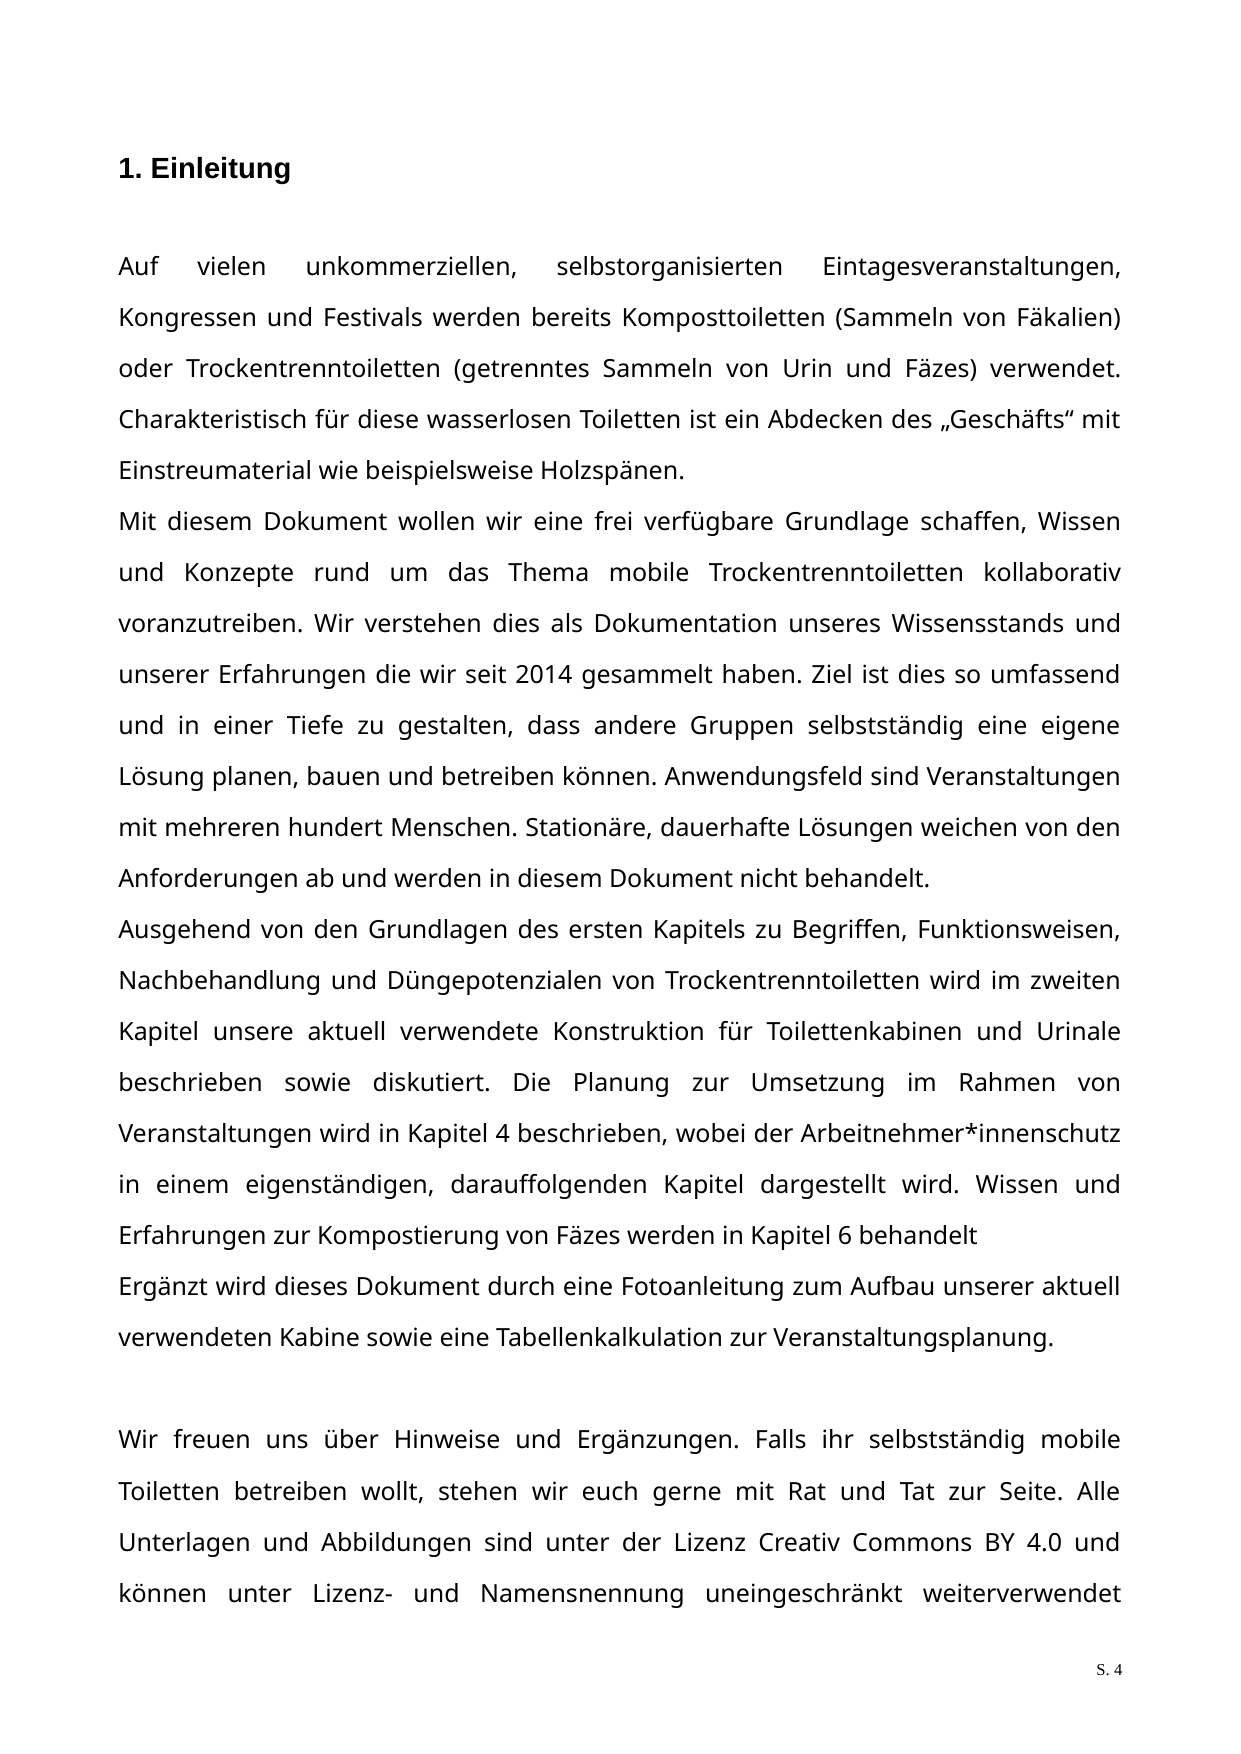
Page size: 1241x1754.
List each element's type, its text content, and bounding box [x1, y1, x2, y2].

subtitle 1. Einleitung [118, 151, 1122, 184]
text Ergänzt wird dieses Dokument durch eine Fotoanleitung zum Aufbau unserer aktuell verwendeten Kabine sowie eine Tabellenkalkulation zur Veranstaltungsplanung. [118, 1269, 1122, 1354]
text Auf vielen unkommerziellen, selbstorganisierten Eintagesveranstaltungen, Kongressen und Festivals werden bereits Komposttoiletten (Sammeln von Fäkalien) oder Trockentrenntoiletten (getrenntes Sammeln von Urin und Fäzes) verwendet. Charakteristisch für diese wasserlosen Toiletten ist ein Abdecken des „Geschäfts“ mit Einstreumaterial wie beispielsweise Holzspänen. [118, 248, 1122, 486]
text Mit diesem Dokument wollen wir eine frei verfügbare Grundlage schaffen, Wissen und Konzepte rund um das Thema mobile Trockentrenntoiletten kollaborativ voranzutreiben. Wir verstehen dies als Dokumentation unseres Wissensstands und unserer Erfahrungen die wir seit 2014 gesammelt haben. Ziel ist dies so umfassend und in einer Tiefe zu gestalten, dass andere Gruppen selbstständig eine eigene Lösung planen, bauen und betreiben können. Anwendungsfeld sind Veranstaltungen mit mehreren hundert Menschen. Stationäre, dauerhafte Lösungen weichen von den Anforderungen ab und werden in diesem Dokument nicht behandelt. [118, 503, 1122, 895]
text Ausgehend von den Grundlagen des ersten Kapitels zu Begriffen, Funktionsweisen, Nachbehandlung und Düngepotenzialen von Trockentrenntoiletten wird im zweiten Kapitel unsere aktuell verwendete Konstruktion für Toilettenkabinen und Urinale beschrieben sowie diskutiert. Die Planung zur Umsetzung im Rahmen von Veranstaltungen wird in Kapitel 4 beschrieben, wobei der Arbeitnehmer*innenschutz in einem eigenständigen, darauffolgenden Kapitel dargestellt wird. Wissen und Erfahrungen zur Kompostierung von Fäzes werden in Kapitel 6 behandelt [118, 912, 1122, 1252]
text Wir freuen uns über Hinweise und Ergänzungen. Falls ihr selbstständig mobile Toiletten betreiben wollt, stehen wir euch gerne mit Rat und Tat zur Seite. Alle Unterlagen und Abbildungen sind unter der Lizenz Creativ Commons BY 4.0 und können unter Lizenz- und Namensnennung uneingeschränkt weiterverwendet [118, 1422, 1122, 1609]
